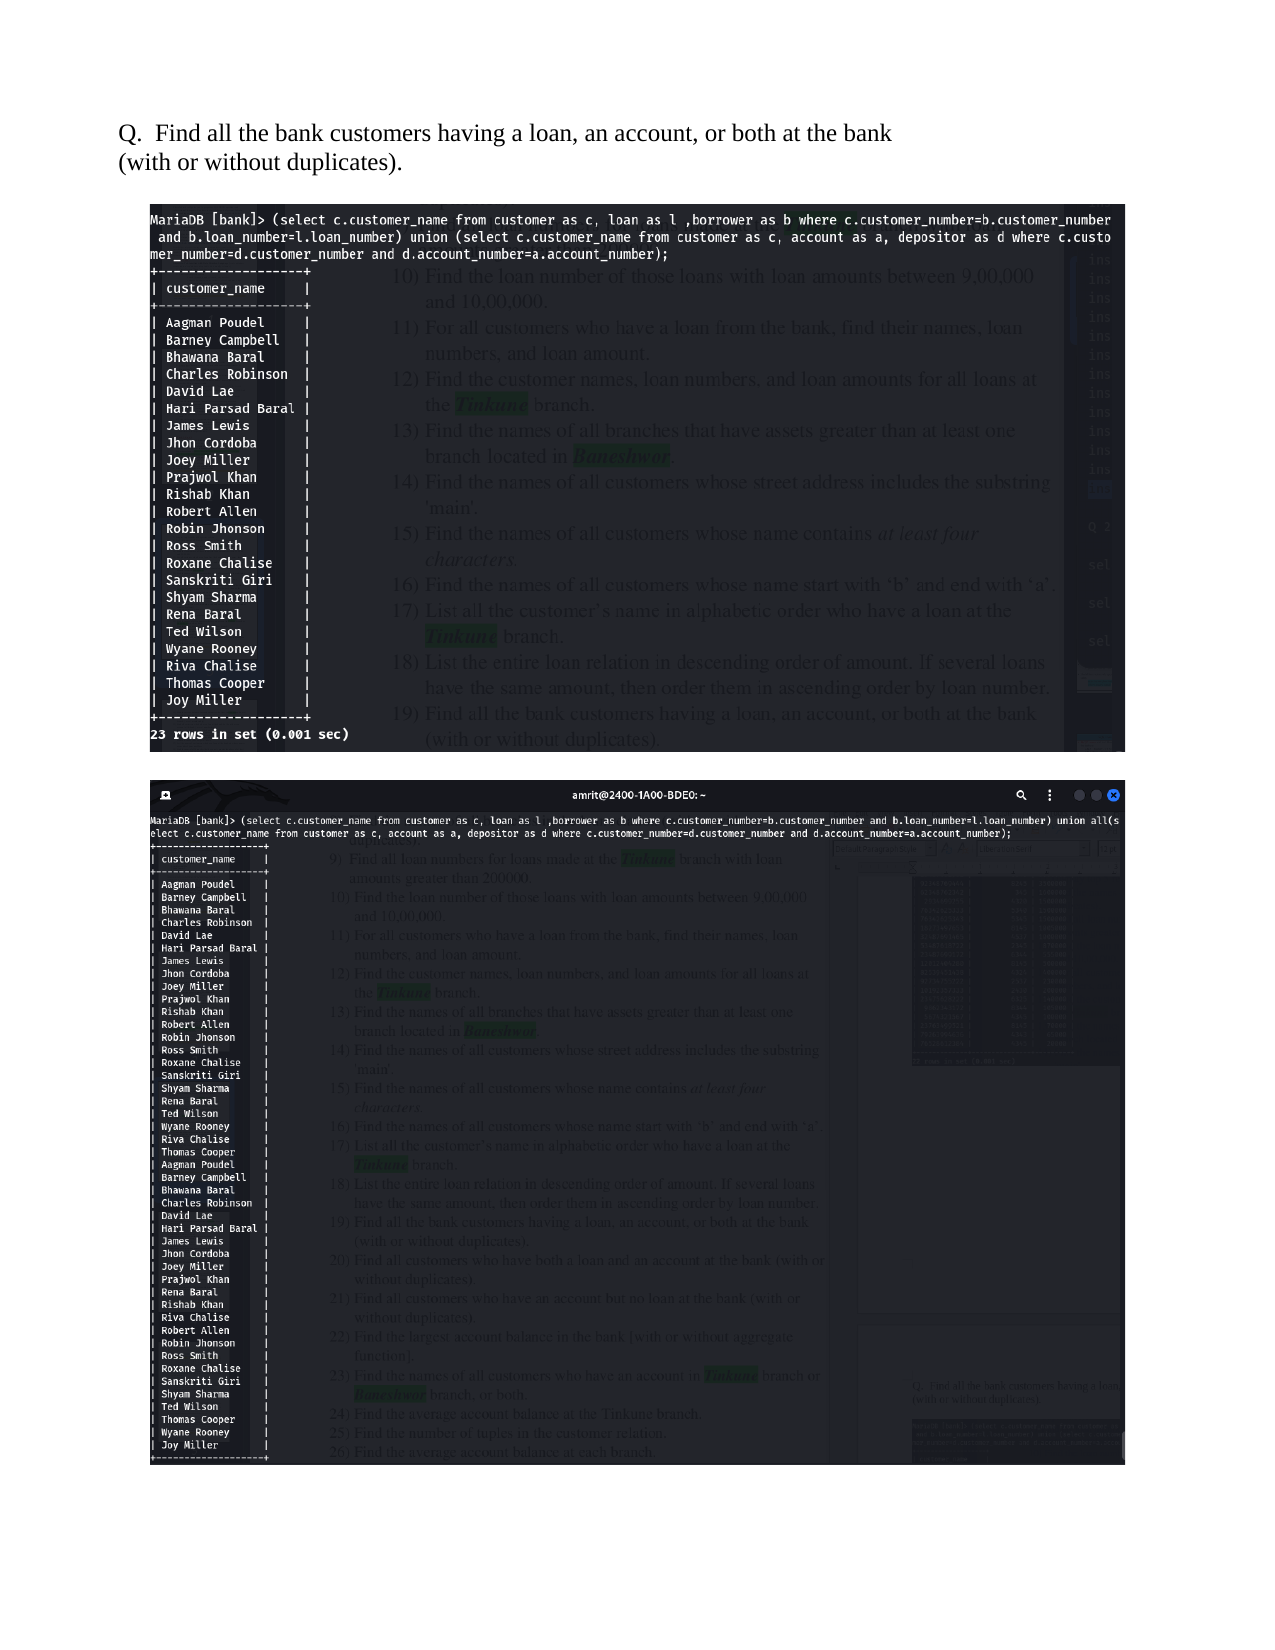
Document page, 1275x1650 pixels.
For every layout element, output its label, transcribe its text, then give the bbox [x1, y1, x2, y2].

picture [149, 204, 1126, 752]
picture [150, 780, 1125, 1465]
text Q. Find all the bank customers having a loan, an account, or both at the bank [118, 118, 1157, 147]
text (with or without duplicates). [118, 147, 1157, 176]
